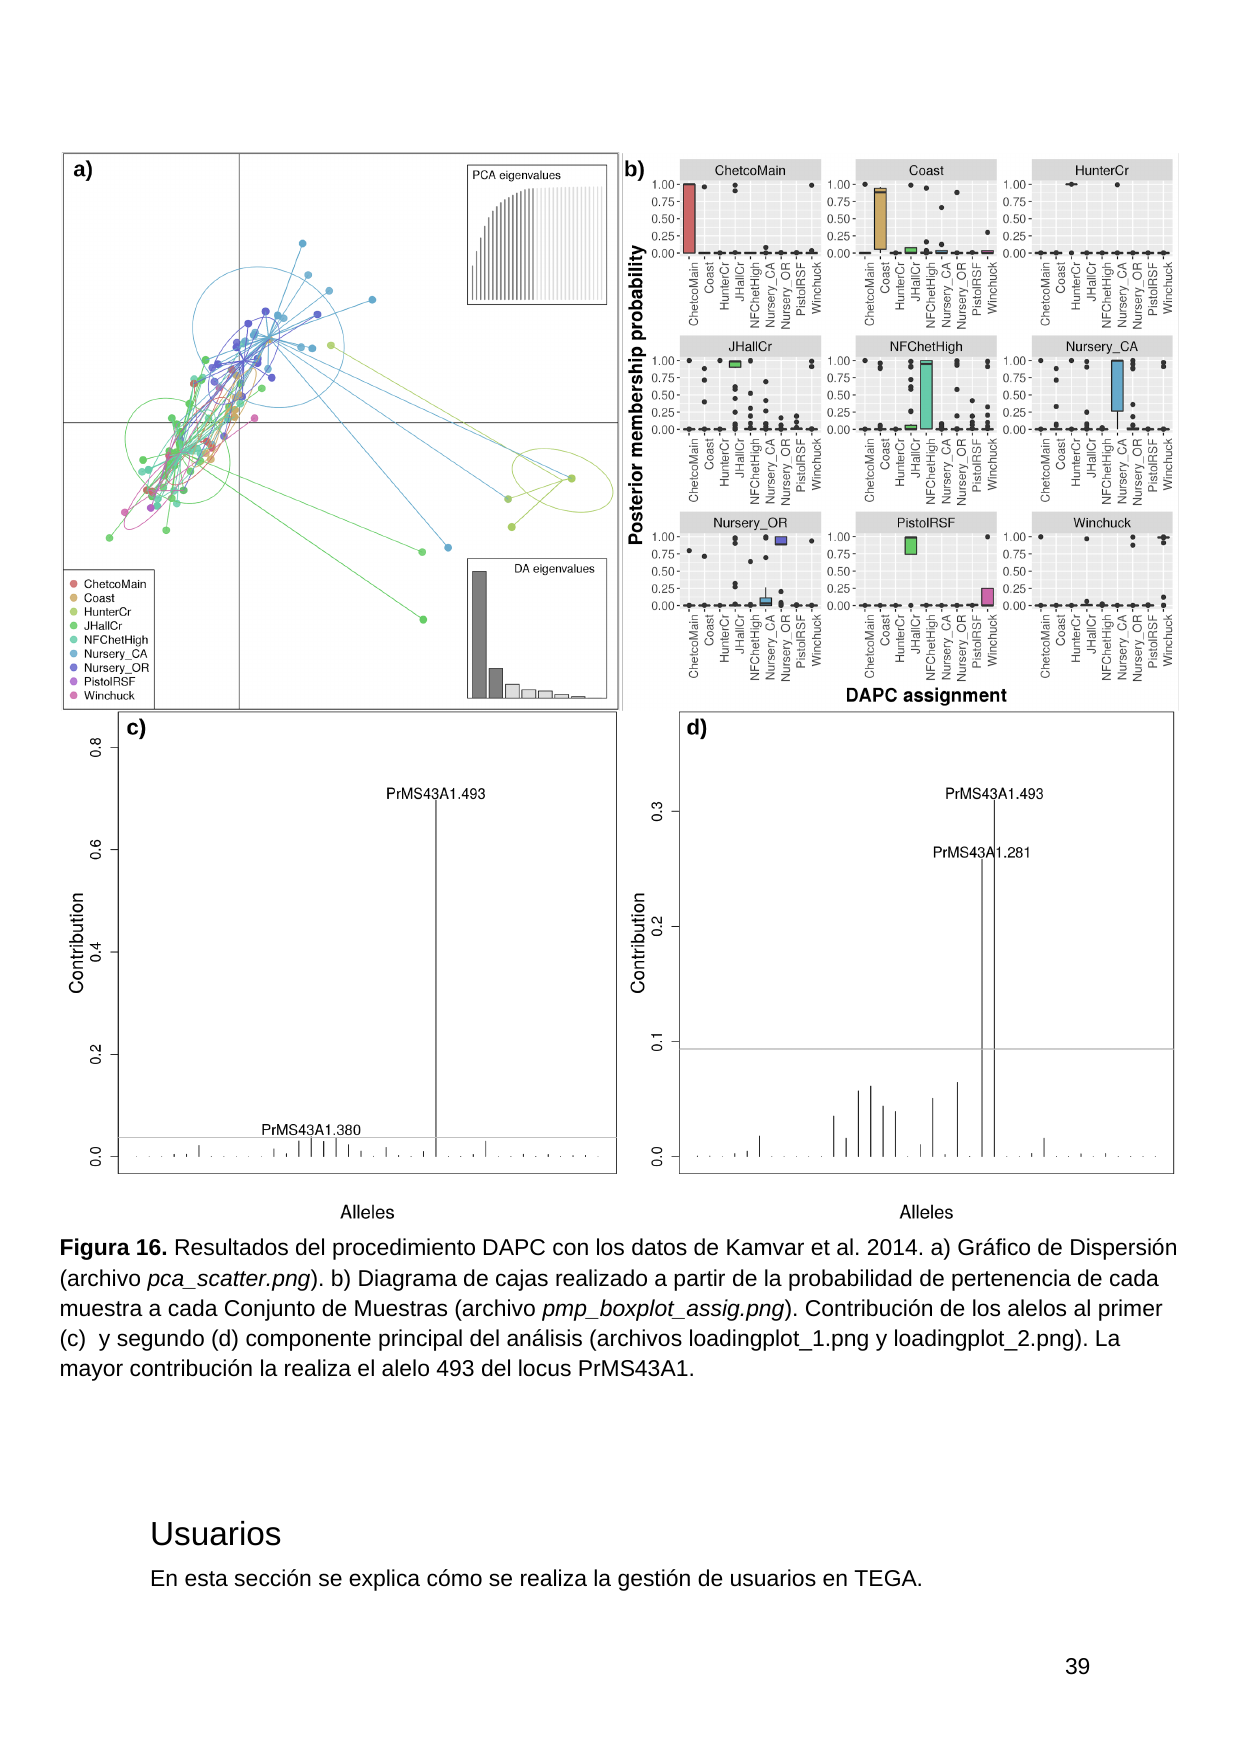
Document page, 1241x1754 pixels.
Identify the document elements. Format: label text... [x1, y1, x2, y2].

subtitle Usuarios [150, 1513, 1090, 1552]
text En esta sección se explica cómo se realiza la gestión de usuarios en TEGA. [150, 1564, 1090, 1591]
picture [59, 150, 1179, 1231]
text Figura 16. Resultados del procedimiento DAPC con los datos de Kamvar et al. 2014. a) Gráfico de Dispersión (archivo pca_scatter.png). b) Diagrama de cajas realizado a partir de la probabilidad de pertenencia de cada muestra a cada Conjunto de Muestras (archivo pmp_boxplot_assig.png). Contribución de los alelos al primer (c) y segundo (d) componente principal del análisis (archivos loadingplot_1.png y loadingplot_2.png). La mayor contribución la realiza el alelo 493 del locus PrMS43A1. [59, 1234, 1181, 1382]
